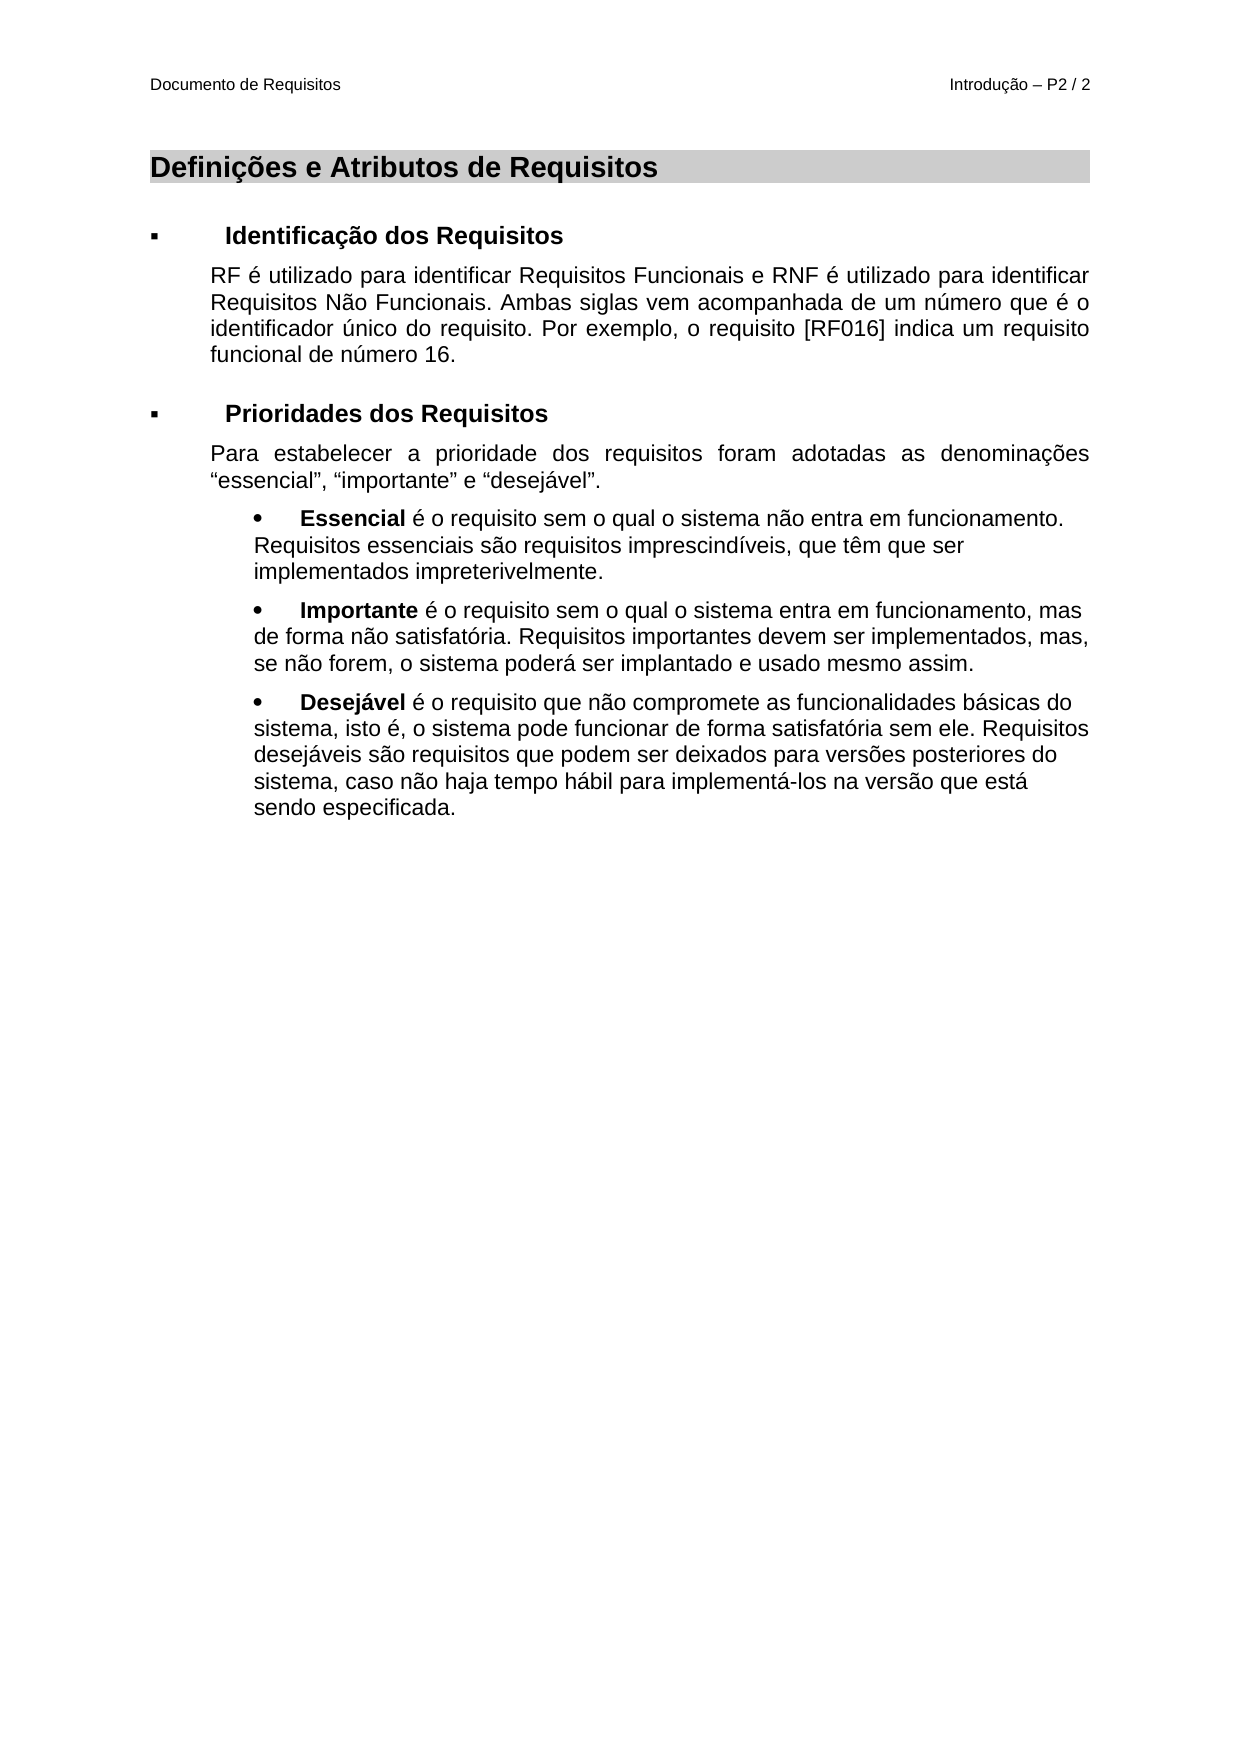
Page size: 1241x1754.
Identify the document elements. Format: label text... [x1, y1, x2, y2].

subtitle Prioridades dos Requisitos [150, 399, 1090, 428]
list Importante é o requisito sem o qual o sistema entra em funcionamento, mas de forma não satisfatória. Requisitos importantes devem ser implementados, mas, se não forem, o sistema poderá ser implantado e usado mesmo assim. [253, 597, 1090, 676]
list Essencial é o requisito sem o qual o sistema não entra em funcionamento. Requisitos essenciais são requisitos imprescindíveis, que têm que ser implementados impreterivelmente. [253, 505, 1090, 584]
text Para estabelecer a prioridade dos requisitos foram adotadas as denominações “essencial”, “importante” e “desejável”. [210, 440, 1090, 493]
subtitle Identificação dos Requisitos [150, 221, 1090, 250]
subtitle Definições e Atributos de Requisitos [150, 150, 1090, 183]
list Desejável é o requisito que não compromete as funcionalidades básicas do sistema, isto é, o sistema pode funcionar de forma satisfatória sem ele. Requisitos desejáveis são requisitos que podem ser deixados para versões posteriores do sistema, caso não haja tempo hábil para implementá-los na versão que está sendo especificada. [253, 688, 1090, 820]
text RF é utilizado para identificar Requisitos Funcionais e RNF é utilizado para identificar Requisitos Não Funcionais. Ambas siglas vem acompanhada de um número que é o identificador único do requisito. Por exemplo, o requisito [RF016] indica um requisito funcional de número 16. [210, 262, 1090, 368]
